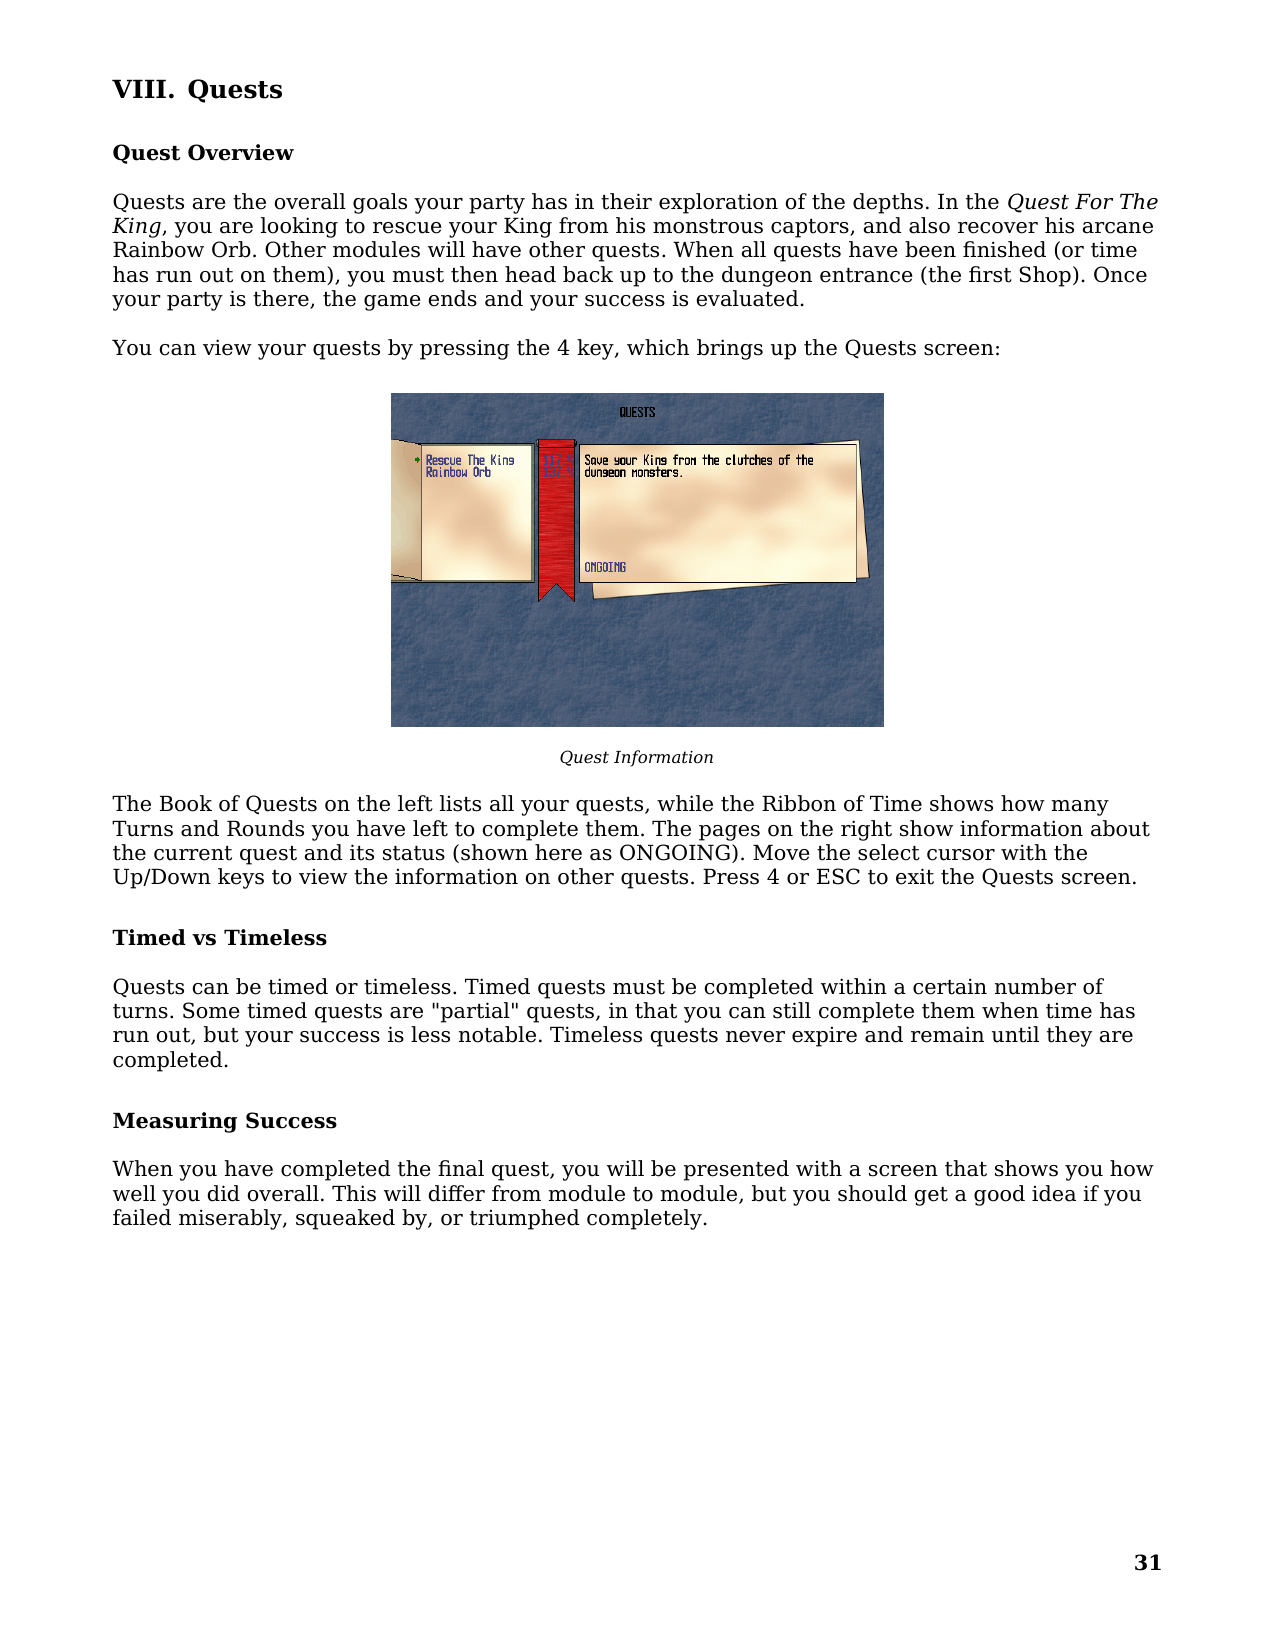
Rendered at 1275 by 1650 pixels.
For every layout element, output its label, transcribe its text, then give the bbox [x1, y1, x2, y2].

text Quest Information [112, 748, 1162, 767]
text Quests are the overall goals your party has in their exploration of the depths. In the Quest For The King, you are looking to rescue your King from his monstrous captors, and also recover his arcane Rainbow Orb. Other modules will have other quests. When all quests have been finished (or time has run out on them), you must then head back up to the dungeon entrance (the first Shop). Once your party is there, the game ends and your success is evaluated. [112, 190, 1162, 311]
text You can view your quests by pressing the 4 key, which brings up the Quests screen: [112, 336, 1162, 360]
text When you have completed the final quest, you will be presented with a screen that shows you how well you did overall. This will differ from module to module, but you should get a good idea if you failed miserably, squeaked by, or triumphed completely. [112, 1157, 1162, 1230]
subtitle Measuring Success [112, 1109, 1162, 1133]
subtitle Quest Overview [112, 141, 1162, 166]
text Quests can be timed or timeless. Timed quests must be completed within a certain number of turns. Some timed quests are "partial" quests, in that you can still complete them when time has run out, but your success is less notable. Timeless quests never expire and remain until they are completed. [112, 975, 1162, 1072]
picture [391, 393, 884, 727]
subtitle VIII. Quests [112, 75, 1162, 104]
text The Book of Quests on the left lists all your quests, while the Ribbon of Time shows how many Turns and Rounds you have left to complete them. The pages on the right show information about the current quest and its status (shown here as ONGOING). Move the select cursor with the Up/Down keys to view the information on other quests. Press 4 or ESC to exit the Quests screen. [112, 792, 1162, 889]
subtitle Timed vs Timeless [112, 926, 1162, 951]
